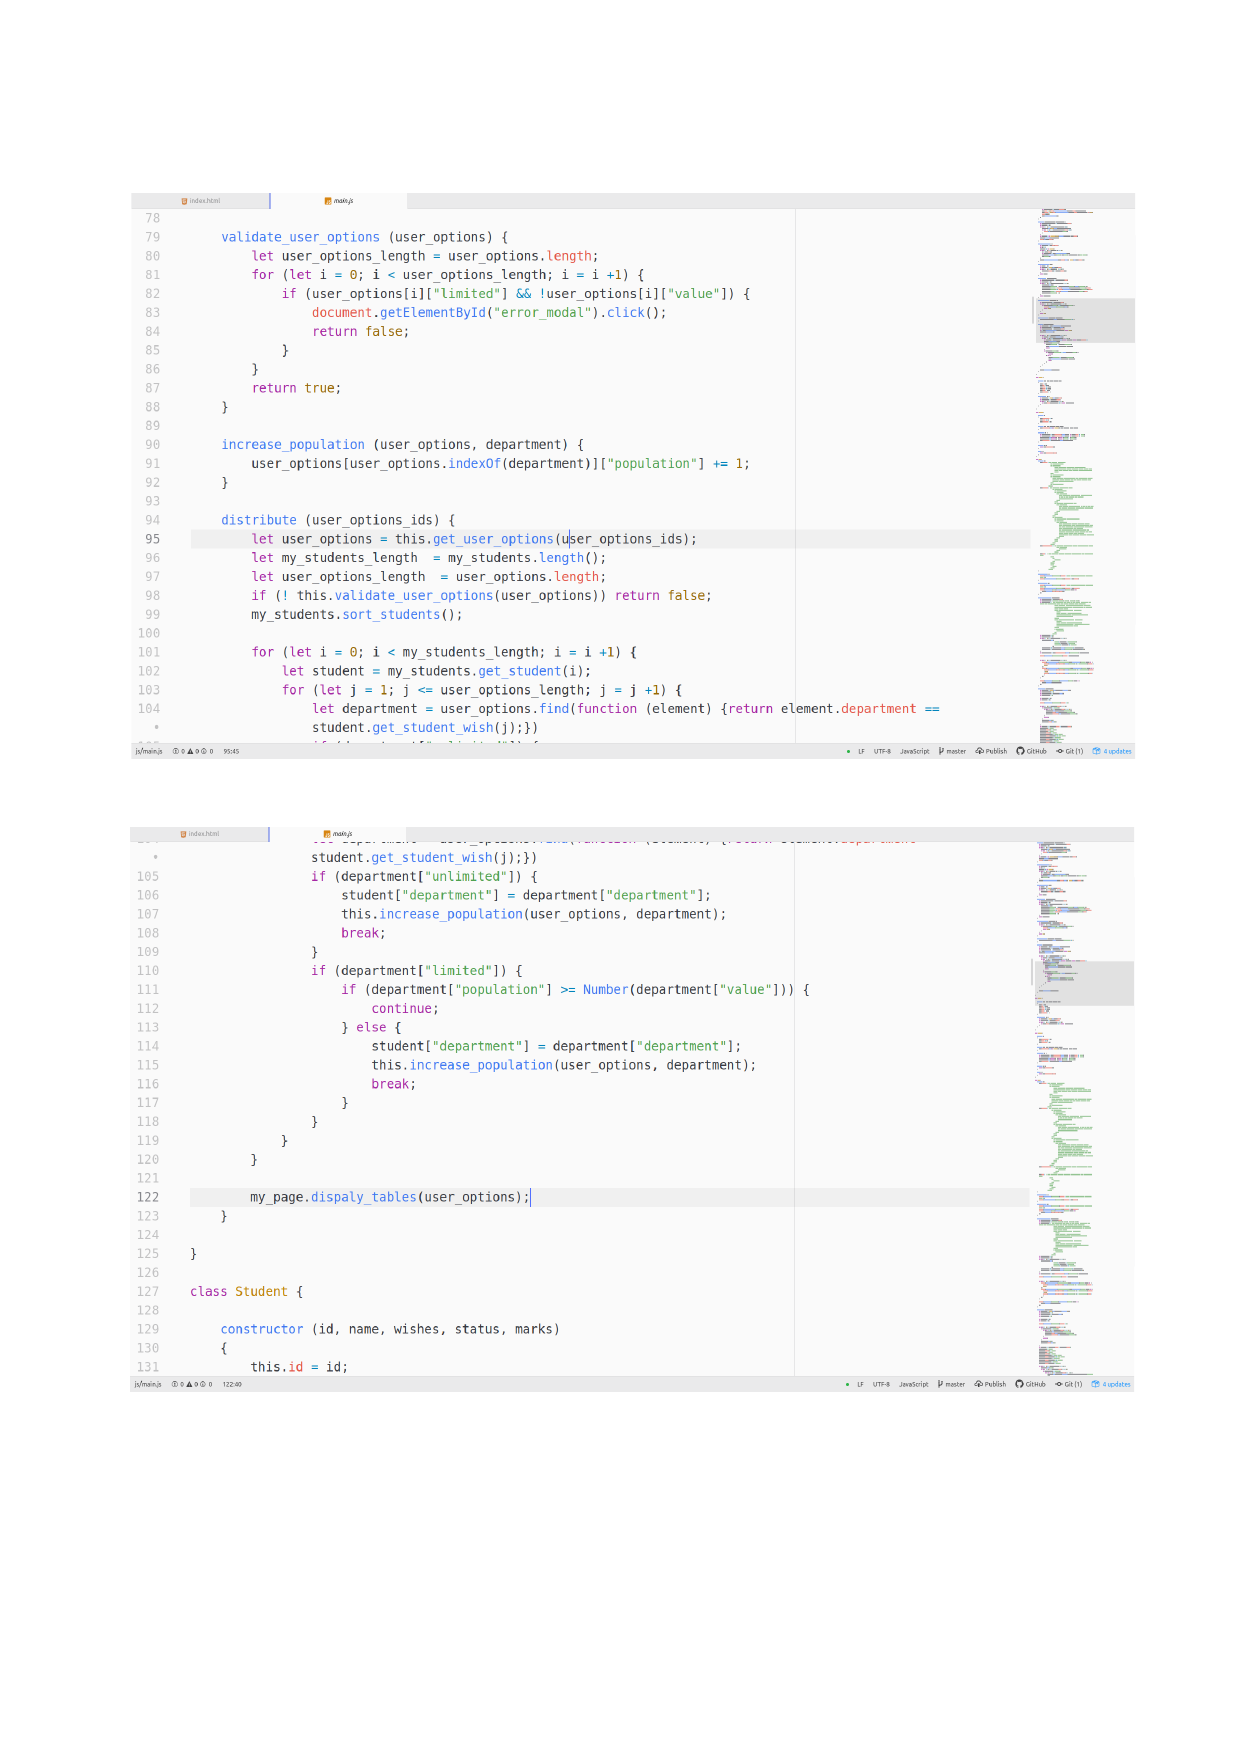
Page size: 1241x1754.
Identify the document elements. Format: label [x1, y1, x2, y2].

picture [130, 827, 1135, 1392]
picture [131, 193, 1135, 759]
